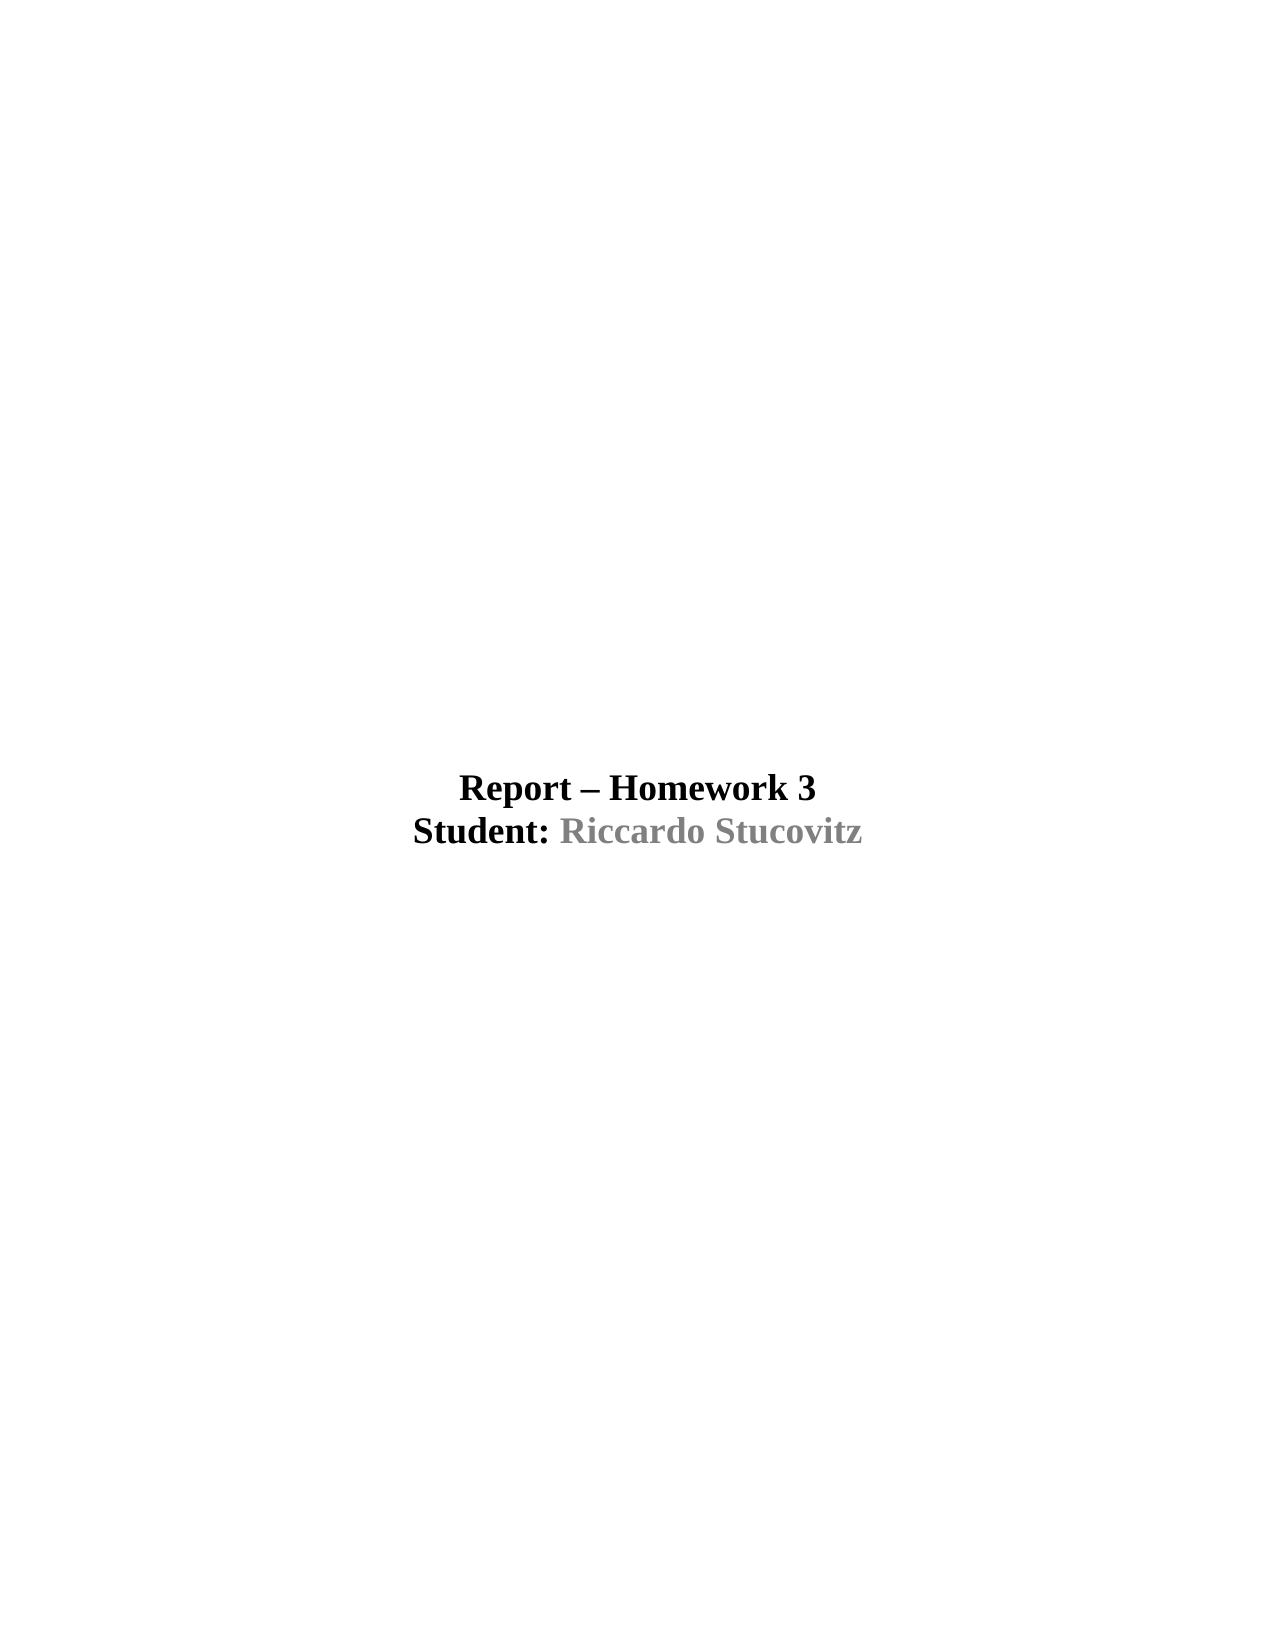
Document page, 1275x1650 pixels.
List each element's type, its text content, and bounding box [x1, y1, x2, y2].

text Student: Riccardo Stucovitz [118, 808, 1157, 851]
text Report – Homework 3 [118, 765, 1157, 808]
